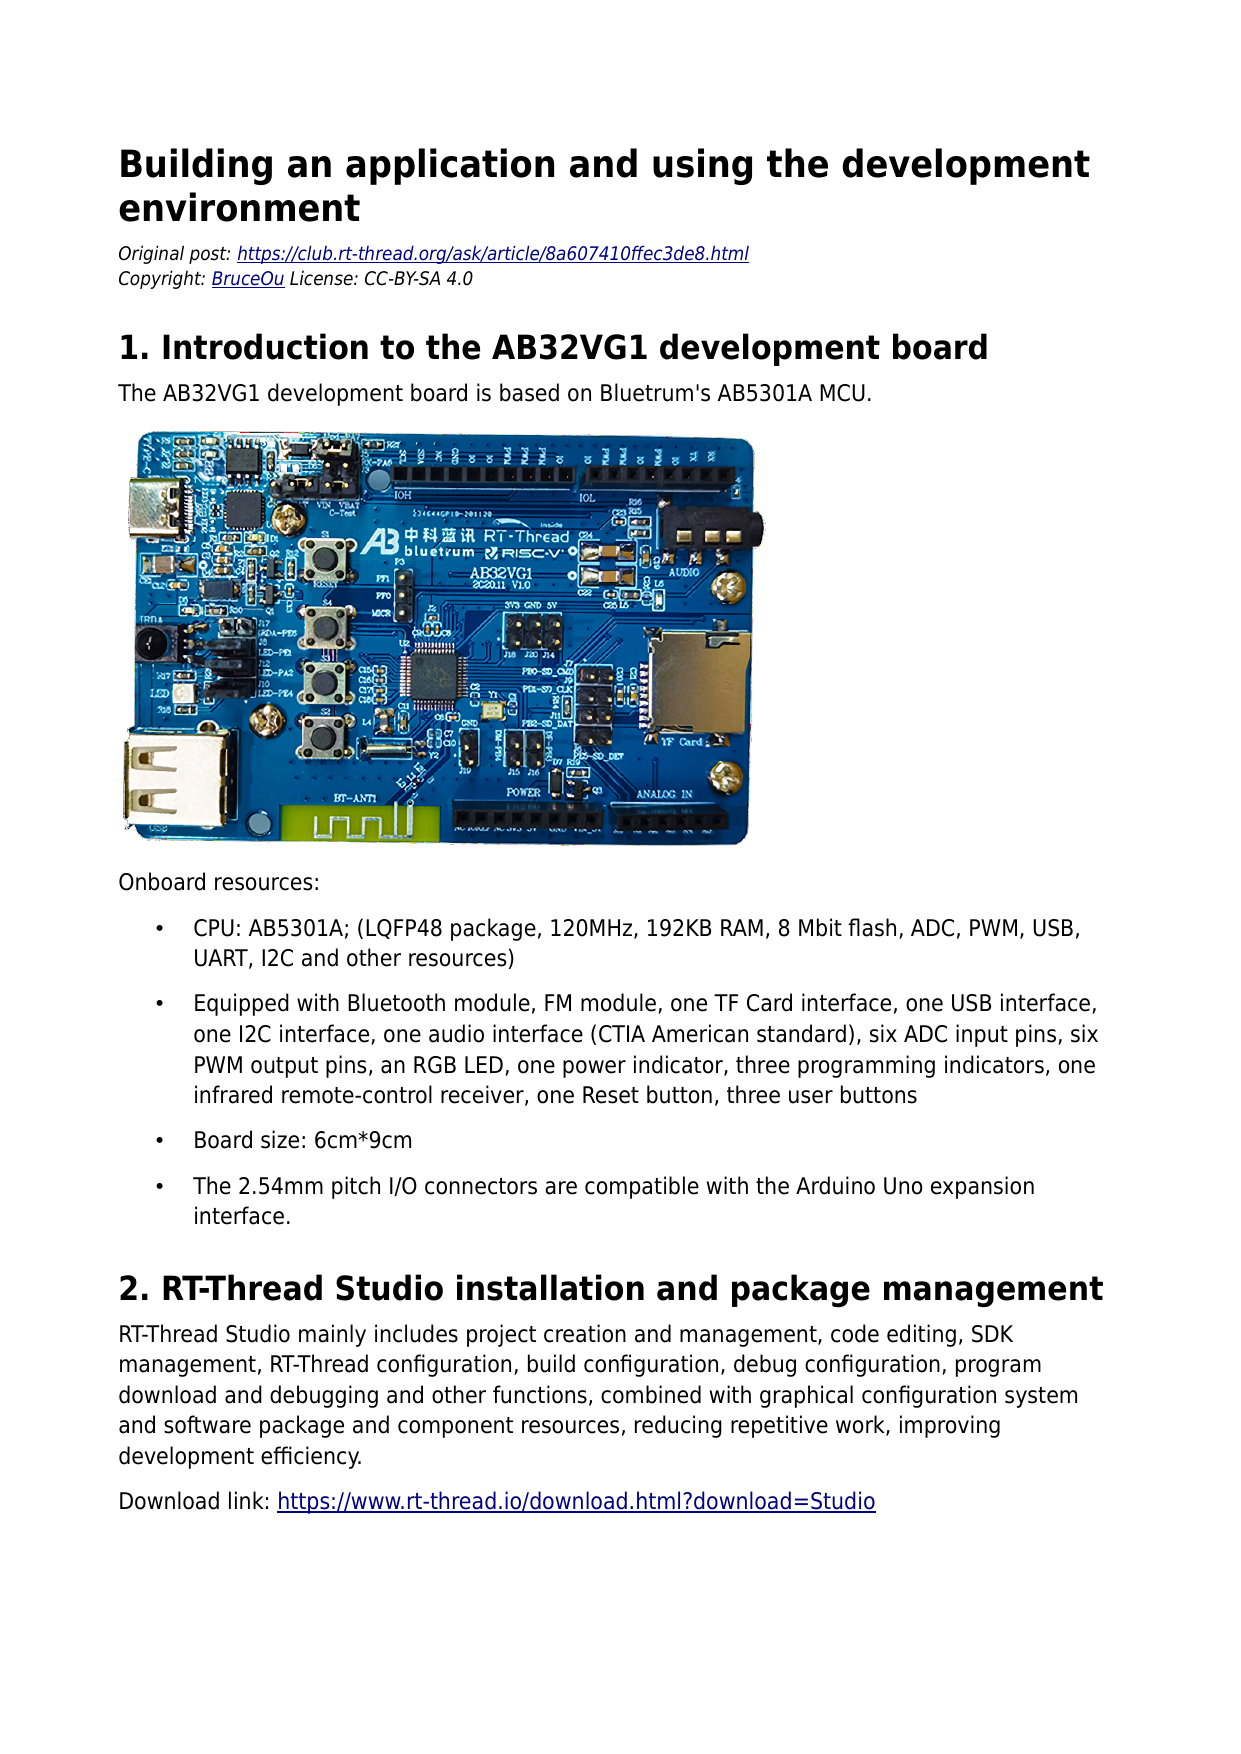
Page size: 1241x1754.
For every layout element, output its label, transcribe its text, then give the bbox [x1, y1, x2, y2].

list Equipped with Bluetooth module, FM module, one TF Card interface, one USB interface, one I2C interface, one audio interface (CTIA American standard), six ADC input pins, six PWM output pins, an RGB LED, one power indicator, three programming indicators, one infrared remote-control receiver, one Reset button, three user buttons [156, 991, 1122, 1109]
subtitle Building an application and using the development environment [118, 143, 1122, 230]
list The 2.54mm pitch I/O connectors are compatible with the Arduino Uno expansion interface. [156, 1173, 1122, 1230]
text Download link: https://www.rt-thread.io/download.html?download=Studio [118, 1488, 1122, 1515]
list CPU: AB5301A; (LQFP48 package, 120MHz, 192KB RAM, 8 Mbit flash, ADC, PWM, USB, UART, I2C and other resources) [156, 915, 1122, 972]
text The AB32VG1 development board is based on Bluetrum's AB5301A MCU. [118, 380, 1122, 407]
text Onboard resources: [118, 869, 1122, 896]
text Original post: https://club.rt-thread.org/ask/article/8a607410ffec3de8.html [118, 243, 1122, 265]
text Copyright: BruceOu License: CC-BY-SA 4.0 [118, 268, 1122, 290]
subtitle 1. Introduction to the AB32VG1 development board [118, 328, 1122, 367]
text RT-Thread Studio mainly includes project creation and management, code editing, SDK management, RT-Thread configuration, build configuration, debug configuration, program download and debugging and other functions, combined with graphical configuration system and software package and component resources, reducing repetitive work, improving development efficiency. [118, 1321, 1122, 1470]
subtitle 2. RT-Thread Studio installation and package management [118, 1269, 1122, 1308]
list Board size: 6cm*9cm [156, 1128, 1122, 1154]
picture [118, 425, 768, 851]
